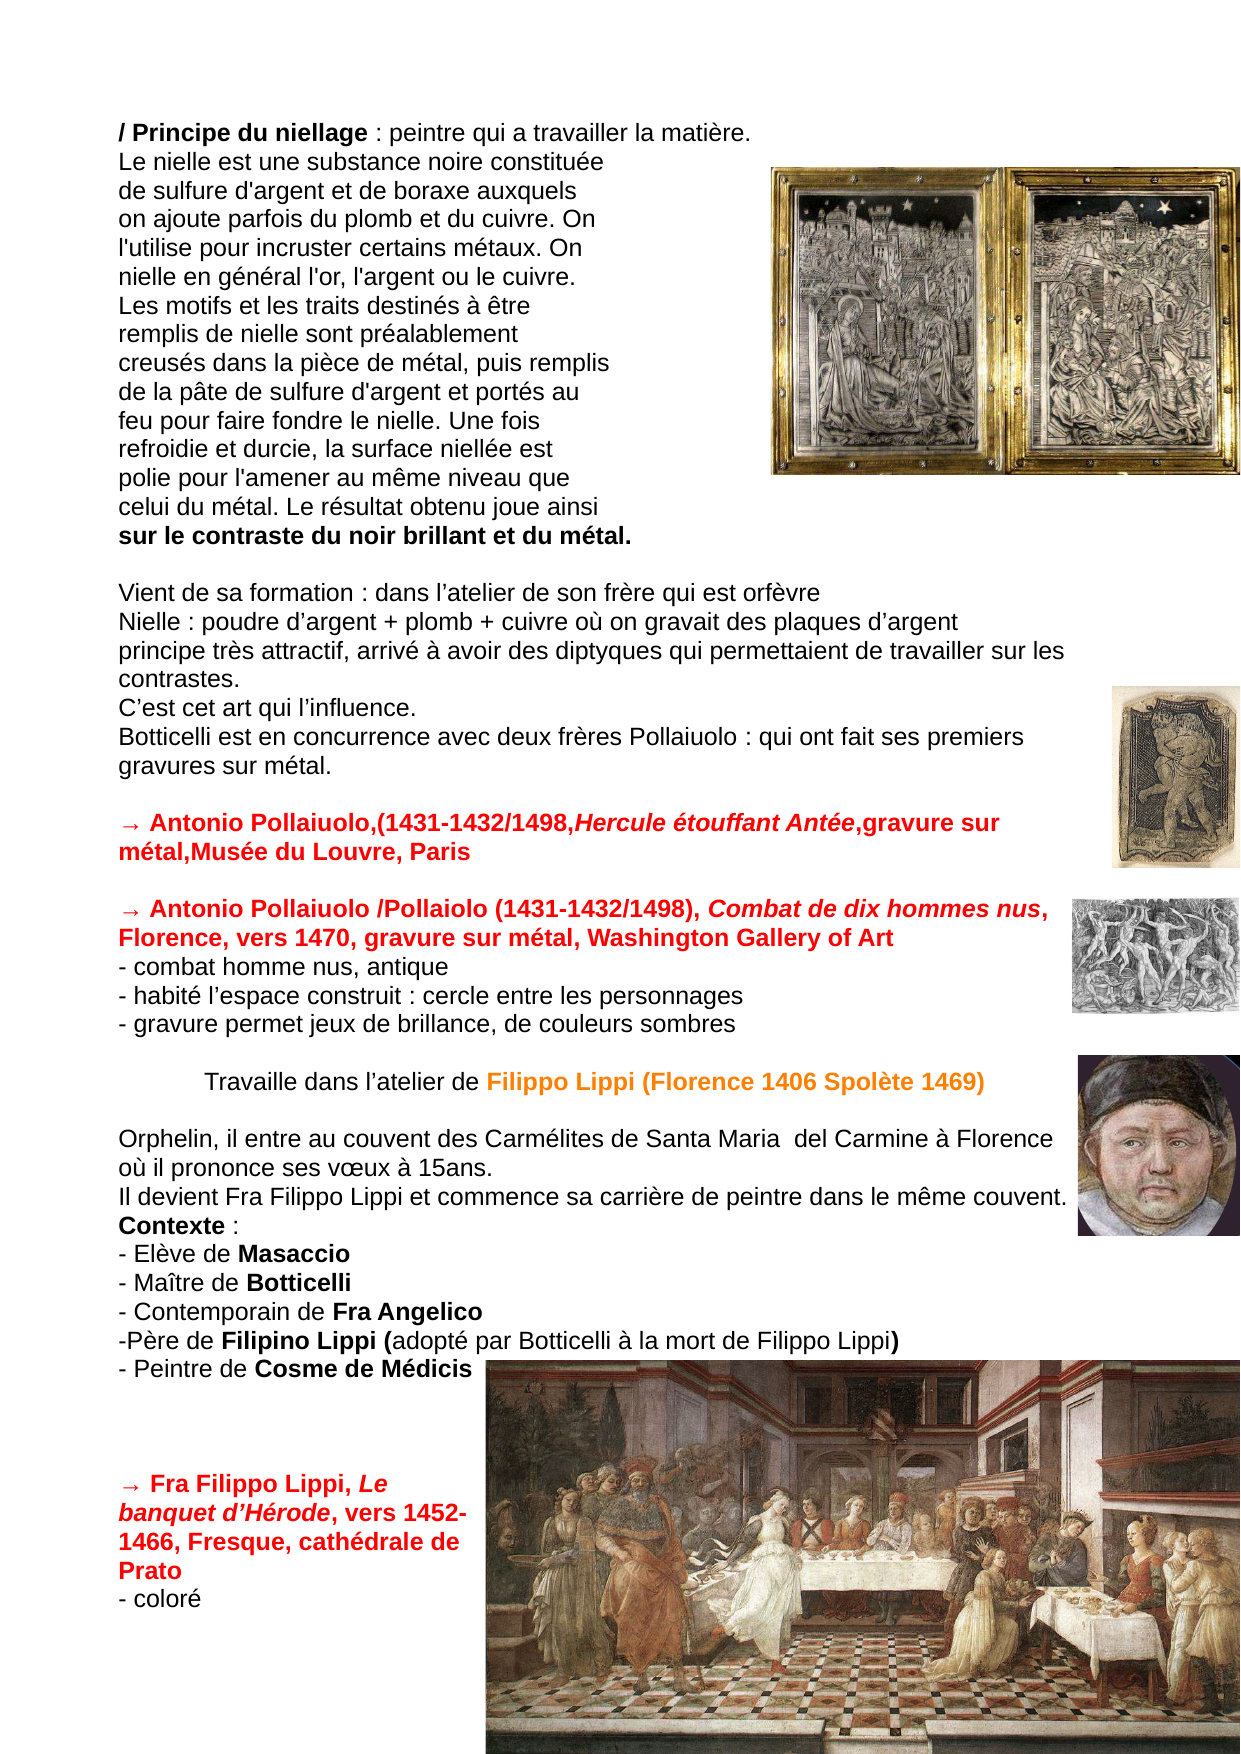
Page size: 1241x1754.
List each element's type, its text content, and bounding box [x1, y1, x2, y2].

text Nielle : poudre d’argent + plomb + cuivre où on gravait des plaques d’argent [118, 607, 1122, 636]
text remplis de nielle sont préalablement [118, 319, 770, 348]
text de la pâte de sulfure d'argent et portés au [118, 377, 770, 406]
text de sulfure d'argent et de boraxe auxquels [118, 176, 770, 204]
text Orphelin, il entre au couvent des Carmélites de Santa Maria del Carmine à Florence où il prononce ses vœux à 15ans. [118, 1124, 1077, 1182]
text feu pour faire fondre le nielle. Une fois [118, 406, 770, 434]
text nielle en général l'or, l'argent ou le cuivre. [118, 262, 770, 291]
text - Elève de Masaccio [118, 1239, 1122, 1268]
text C’est cet art qui l’influence. [118, 693, 1111, 722]
text → Antonio Pollaiuolo /Pollaiolo (1431-1432/1498), Combat de dix hommes nus, [118, 894, 1122, 923]
text - gravure permet jeux de brillance, de couleurs sombres [118, 1009, 1122, 1038]
text creusés dans la pièce de métal, puis remplis [118, 348, 770, 377]
text Florence, vers 1470, gravure sur métal, Washington Gallery of Art [118, 923, 1071, 952]
picture [1111, 686, 1241, 868]
text - combat homme nus, antique [118, 952, 1071, 981]
picture [1071, 896, 1241, 1014]
text on ajoute parfois du plomb et du cuivre. On [118, 204, 770, 233]
text → Antonio Pollaiuolo,(1431-1432/1498,Hercule étouffant Antée,gravure sur métal,Musée du Louvre, Paris [118, 808, 1111, 866]
text - Peintre de Cosme de Médicis [118, 1354, 1122, 1383]
picture [1077, 1055, 1240, 1236]
text - coloré [118, 1584, 485, 1613]
text -Père de Filipino Lippi (adopté par Botticelli à la mort de Filippo Lippi) [118, 1326, 1122, 1354]
text Vient de sa formation : dans l’atelier de son frère qui est orfèvre [118, 578, 1122, 607]
text Il devient Fra Filippo Lippi et commence sa carrière de peintre dans le même couvent. [118, 1182, 1077, 1211]
text Prato [118, 1556, 485, 1584]
text / Principe du niellage : peintre qui a travailler la matière. [118, 118, 1122, 147]
text Contexte : [118, 1211, 1122, 1239]
text l'utilise pour incruster certains métaux. On [118, 233, 770, 262]
text → Fra Filippo Lippi, Le banquet d’Hérode, vers 1452-1466, Fresque, cathédrale de [118, 1469, 485, 1556]
text refroidie et durcie, la surface niellée est [118, 434, 770, 463]
text principe très attractif, arrivé à avoir des diptyques qui permettaient de travailler sur les contrastes. [118, 636, 1122, 693]
text Botticelli est en concurrence avec deux frères Pollaiuolo : qui ont fait ses premiers gravures sur métal. [118, 722, 1111, 779]
text - Maître de Botticelli [118, 1268, 1122, 1297]
text - habité l’espace construit : cercle entre les personnages [118, 981, 1071, 1009]
text celui du métal. Le résultat obtenu joue ainsi [118, 492, 1122, 521]
text polie pour l'amener au même niveau que [118, 463, 1122, 492]
text sur le contraste du noir brillant et du métal. [118, 521, 1122, 549]
text Le nielle est une substance noire constituée [118, 147, 1122, 176]
text - Contemporain de Fra Angelico [118, 1297, 1122, 1326]
text Les motifs et les traits destinés à être [118, 291, 770, 319]
text Travaille dans l’atelier de Filippo Lippi (Florence 1406 Spolète 1469) [118, 1067, 1077, 1096]
picture [770, 167, 1241, 475]
picture [485, 1360, 1240, 1754]
